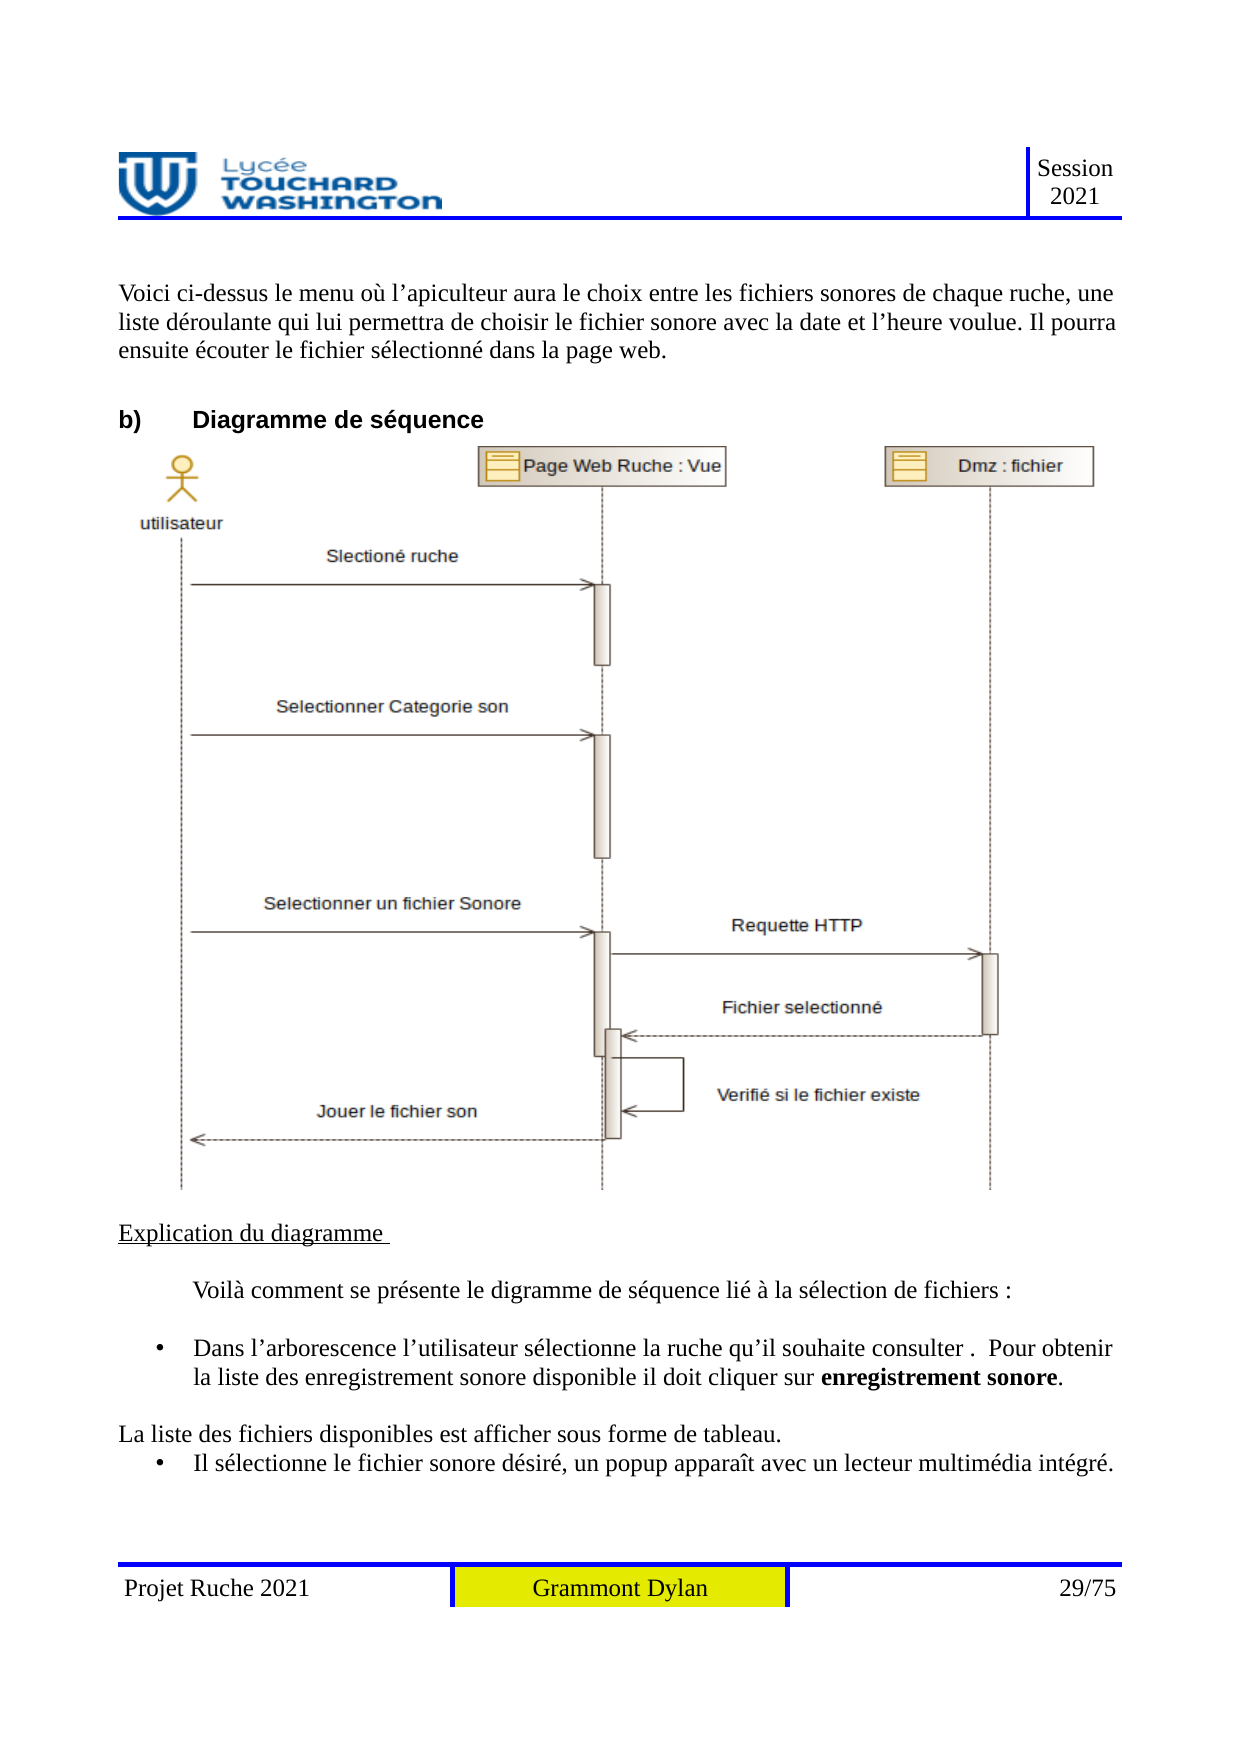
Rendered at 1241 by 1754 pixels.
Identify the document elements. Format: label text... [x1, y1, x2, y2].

list Il sélectionne le fichier sonore désiré, un popup apparaît avec un lecteur multimédia intégré. [156, 1448, 1122, 1477]
text Voici ci-dessus le menu où l’apiculteur aura le choix entre les fichiers sonores de chaque ruche, une liste déroulante qui lui permettra de choisir le fichier sonore avec la date et l’heure voulue. Il pourra ensuite écouter le fichier sélectionné dans la page web. [118, 278, 1122, 364]
subtitle Diagramme de séquence [118, 405, 1122, 434]
text Explication du diagramme [118, 1218, 1122, 1247]
list Dans l’arborescence l’utilisateur sélectionne la ruche qu’il souhaite consulter . Pour obtenir la liste des enregistrement sonore disponible il doit cliquer sur enregistrement sonore. [156, 1333, 1122, 1390]
picture [109, 446, 1096, 1190]
text Voilà comment se présente le digramme de séquence lié à la sélection de fichiers : [118, 1275, 1122, 1304]
picture [118, 152, 442, 216]
text La liste des fichiers disponibles est afficher sous forme de tableau. [118, 1419, 1122, 1448]
